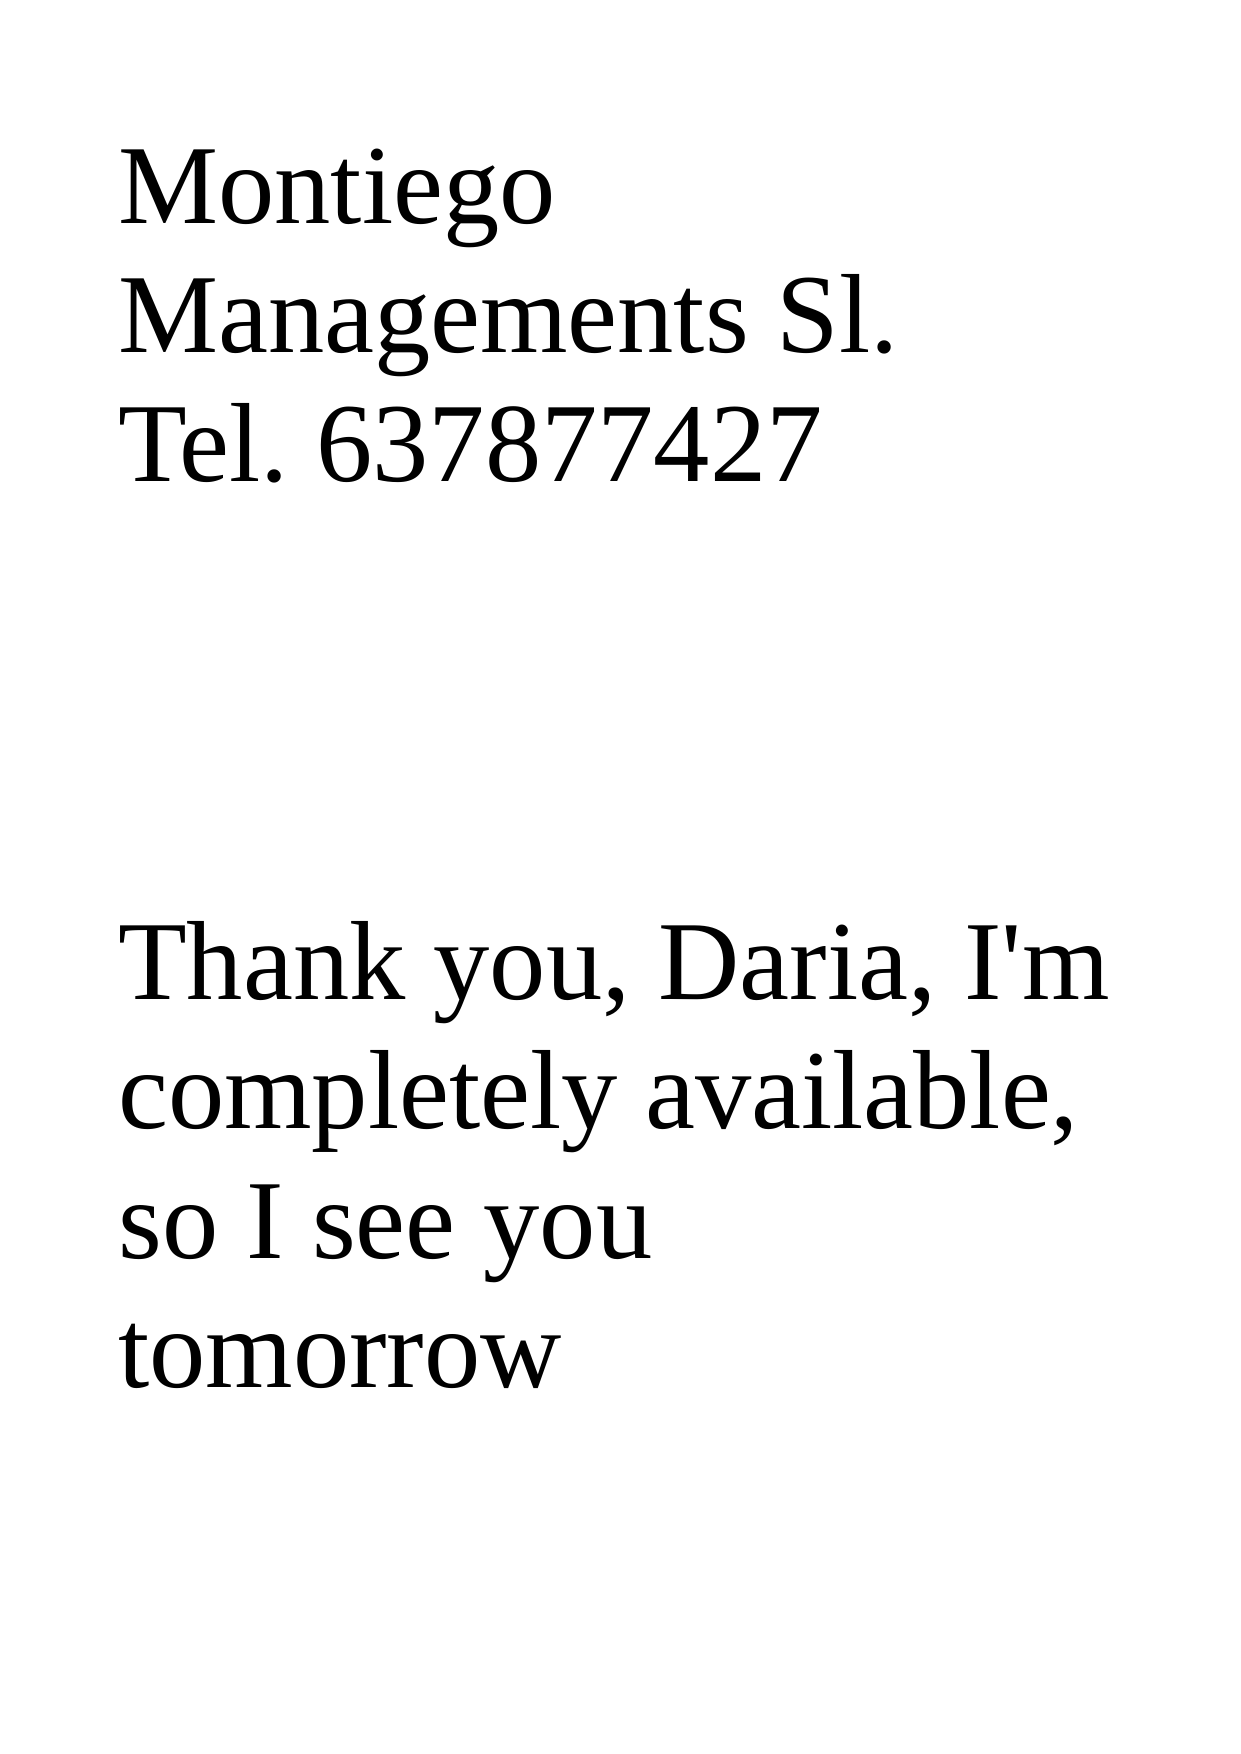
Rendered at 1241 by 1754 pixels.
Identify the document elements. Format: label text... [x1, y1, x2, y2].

text Montiego Managements Sl. [118, 118, 1122, 377]
text Tel. 637877427 [118, 377, 1122, 506]
text Thank you, Daria, I'm completely available, so I see you tomorrow [118, 894, 1122, 1412]
